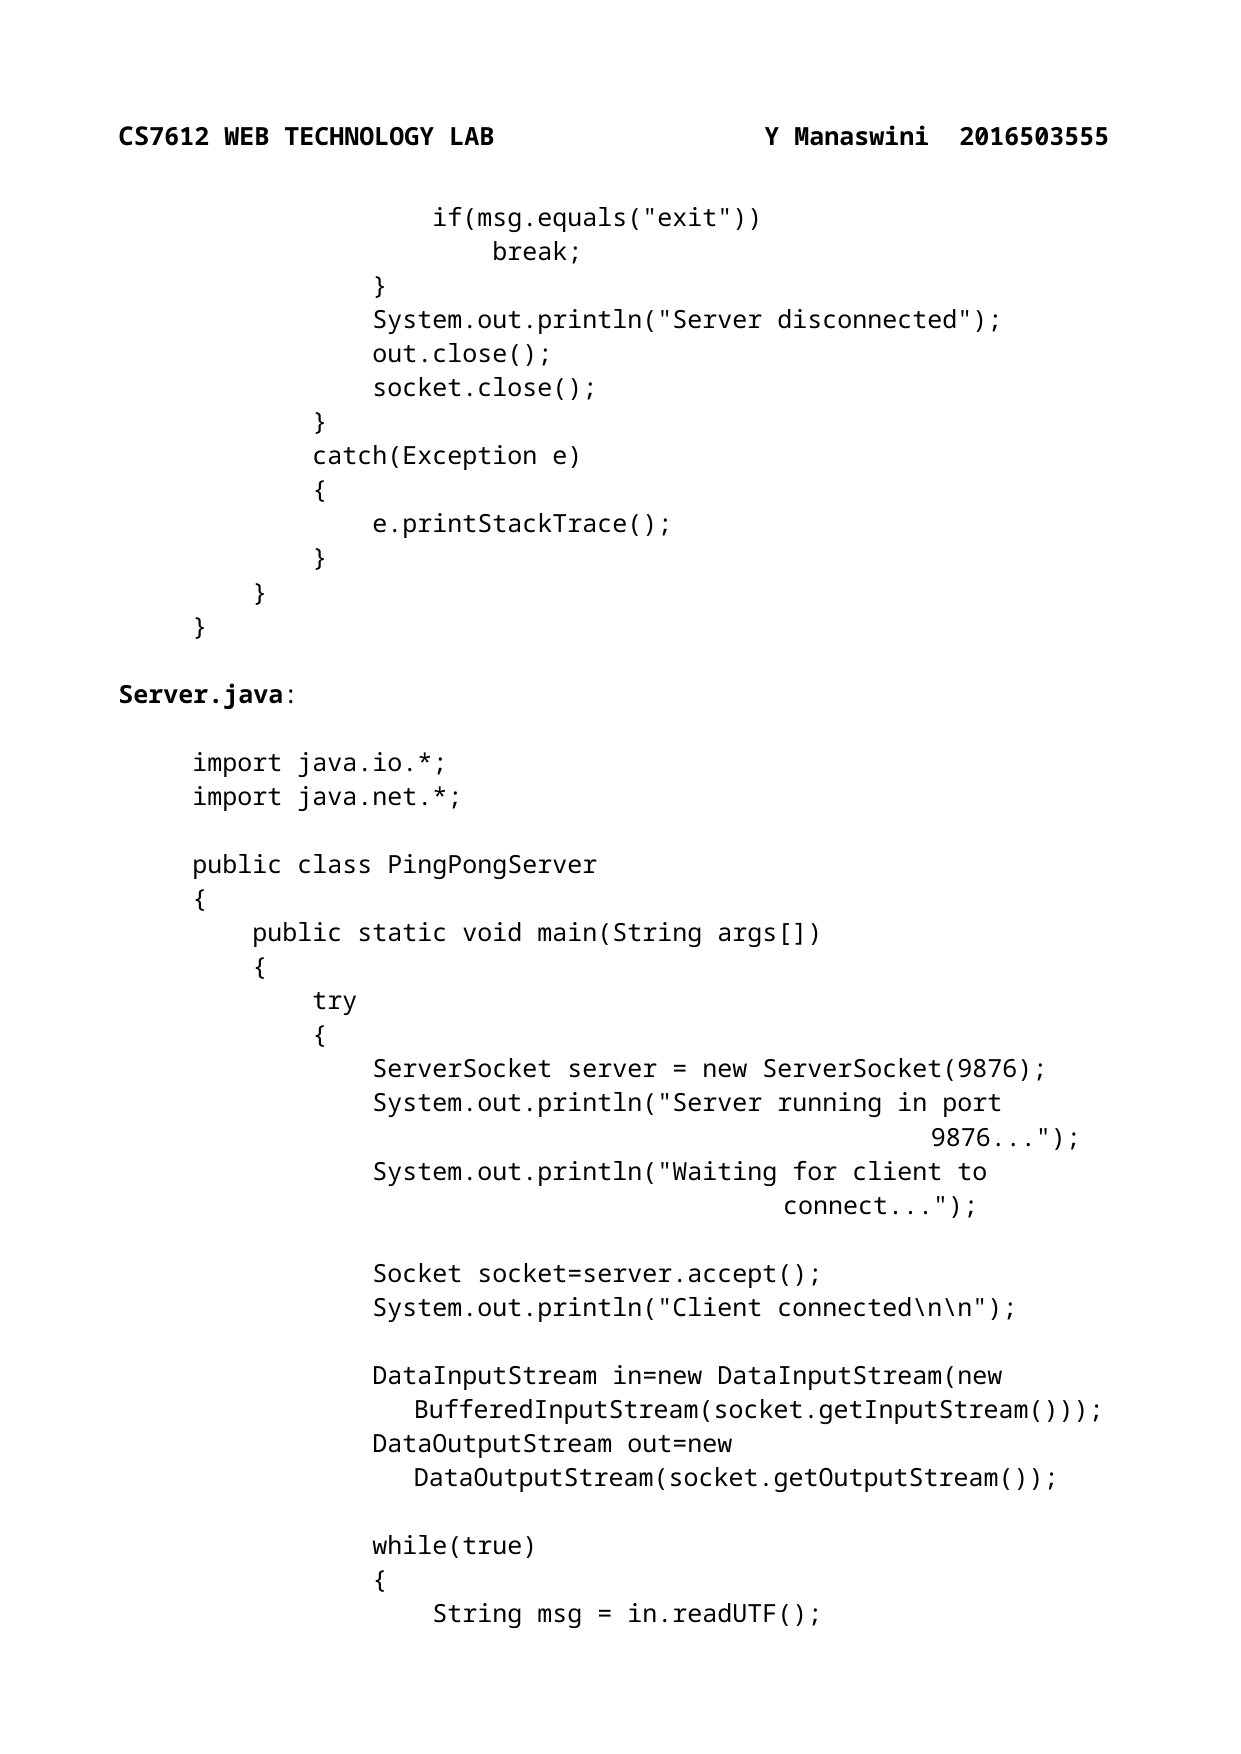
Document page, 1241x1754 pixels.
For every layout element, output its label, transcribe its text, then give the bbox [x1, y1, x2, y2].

text } [192, 608, 1122, 642]
text String msg = in.readUTF(); [192, 1596, 1122, 1630]
text { [192, 949, 1122, 983]
text catch(Exception e) [192, 438, 1122, 472]
text ServerSocket server = new ServerSocket(9876); [192, 1051, 1122, 1085]
text System.out.println("Client connected\n\n"); [192, 1289, 1122, 1323]
text public static void main(String args[]) [192, 915, 1122, 949]
text System.out.println("Waiting for client to connect..."); [192, 1153, 1122, 1221]
text Socket socket=server.accept(); [192, 1255, 1122, 1289]
text { [192, 1017, 1122, 1051]
text } [192, 268, 1122, 302]
text public class PingPongServer [192, 847, 1122, 881]
text import java.io.*; [192, 744, 1122, 778]
text } [192, 574, 1122, 608]
text try [192, 983, 1122, 1017]
text e.printStackTrace(); [192, 506, 1122, 540]
text System.out.println("Server running in port 9876..."); [192, 1085, 1122, 1153]
text import java.net.*; [192, 778, 1122, 813]
text socket.close(); [192, 370, 1122, 404]
text { [192, 472, 1122, 506]
text { [192, 1562, 1122, 1596]
text DataInputStream in=new DataInputStream(new BufferedInputStream(socket.getInputStream())); [192, 1358, 1122, 1426]
text System.out.println("Server disconnected"); [192, 302, 1122, 336]
text break; [192, 233, 1122, 268]
text { [192, 881, 1122, 915]
text } [192, 540, 1122, 574]
text } [192, 404, 1122, 438]
text DataOutputStream out=new DataOutputStream(socket.getOutputStream()); [192, 1426, 1122, 1494]
text out.close(); [192, 336, 1122, 370]
text if(msg.equals("exit")) [192, 199, 1122, 233]
text while(true) [192, 1528, 1122, 1562]
text Server.java: [118, 676, 1122, 710]
